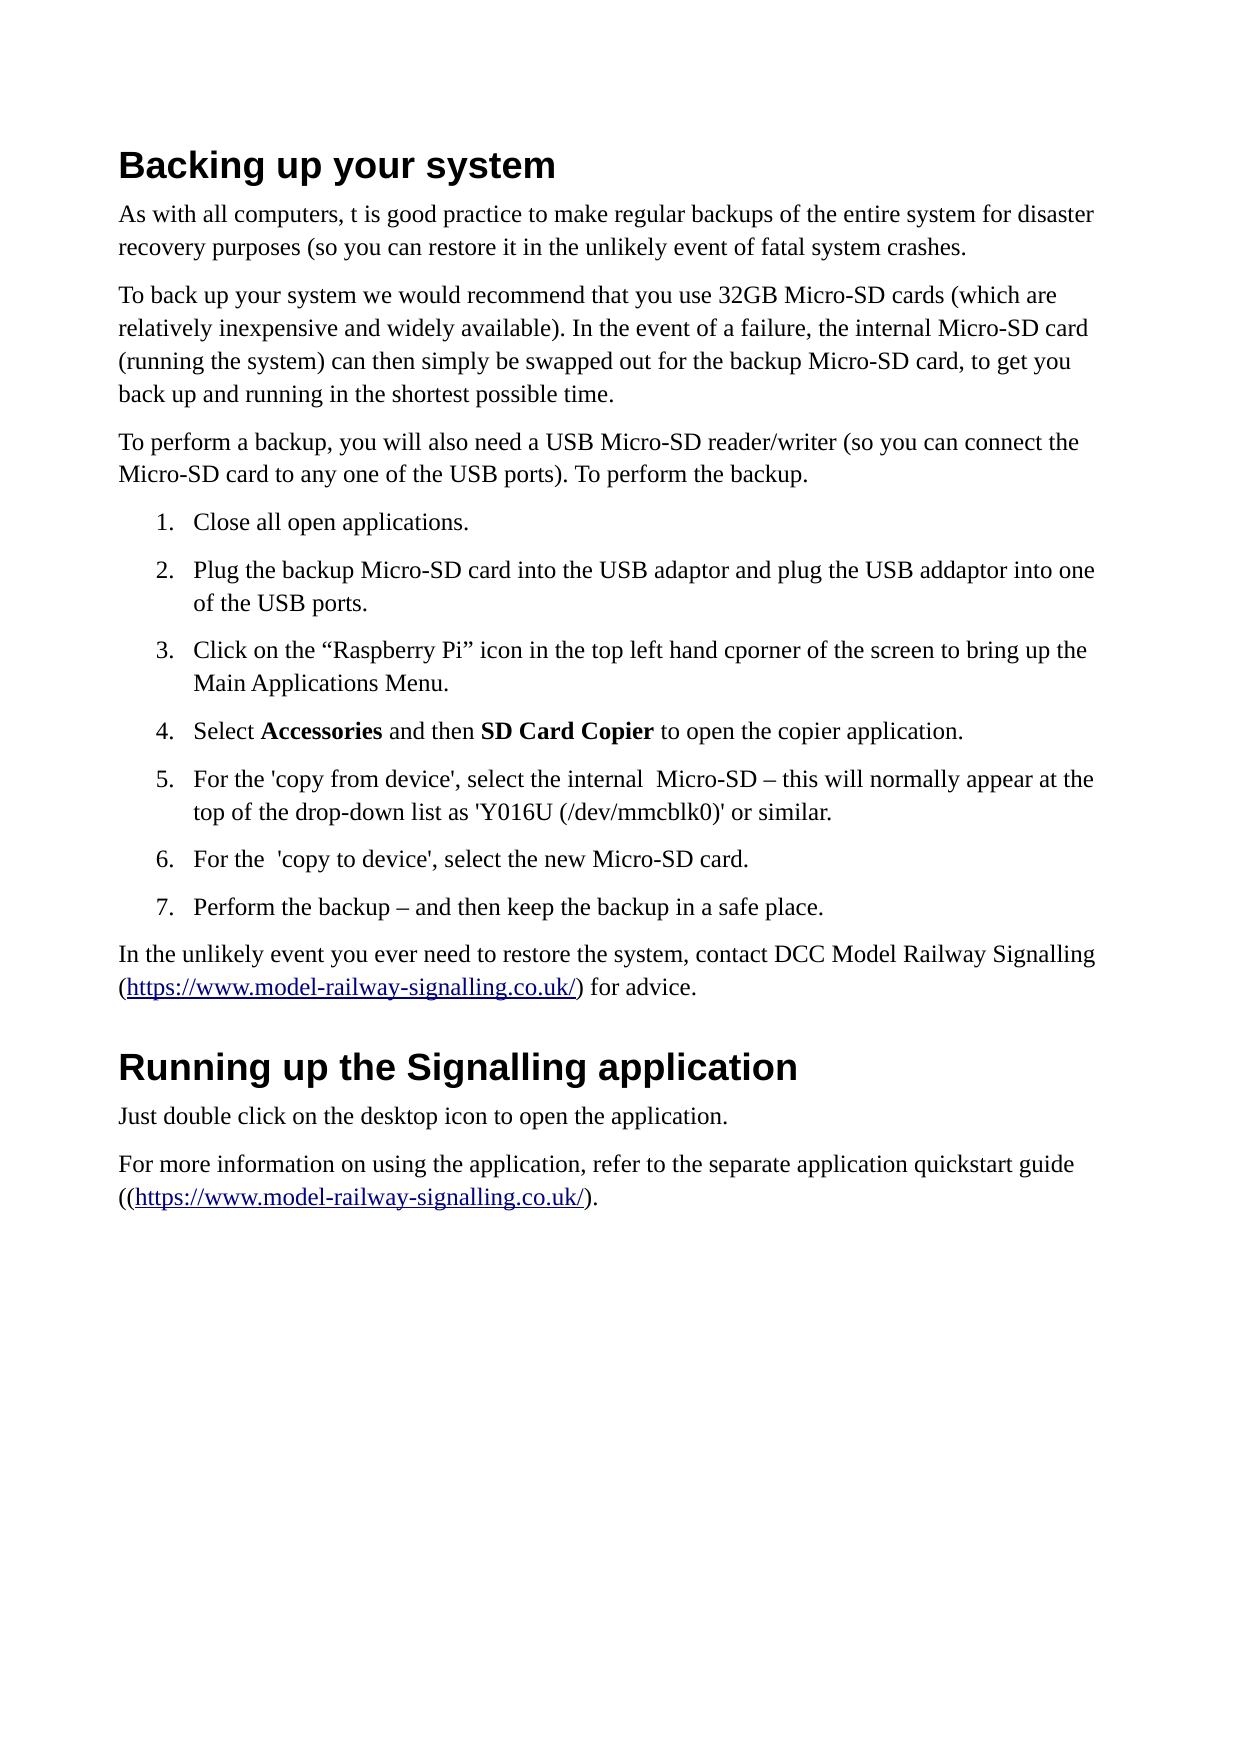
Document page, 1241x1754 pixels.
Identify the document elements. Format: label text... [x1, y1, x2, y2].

list Select Accessories and then SD Card Copier to open the copier application. [156, 716, 1122, 745]
text For more information on using the application, refer to the separate application quickstart guide ((https://www.model-railway-signalling.co.uk/). [118, 1149, 1122, 1211]
text To back up your system we would recommend that you use 32GB Micro-SD cards (which are relatively inexpensive and widely available). In the event of a failure, the internal Micro-SD card (running the system) can then simply be swapped out for the backup Micro-SD card, to get you back up and running in the shortest possible time. [118, 280, 1122, 408]
list For the 'copy from device', select the internal Micro-SD – this will normally appear at the top of the drop-down list as 'Y016U (/dev/mmcblk0)' or similar. [156, 764, 1122, 825]
list Plug the backup Micro-SD card into the USB adaptor and plug the USB addaptor into one of the USB ports. [156, 555, 1122, 617]
list Click on the “Raspberry Pi” icon in the top left hand cporner of the screen to bring up the Main Applications Menu. [156, 635, 1122, 697]
text In the unlikely event you ever need to restore the system, contact DCC Model Railway Signalling (https://www.model-railway-signalling.co.uk/) for advice. [118, 939, 1122, 1001]
list Perform the backup – and then keep the backup in a safe place. [156, 892, 1122, 921]
subtitle Backing up your system [118, 143, 1122, 187]
text Just double click on the desktop icon to open the application. [118, 1101, 1122, 1130]
subtitle Running up the Signalling application [118, 1045, 1122, 1089]
text As with all computers, t is good practice to make regular backups of the entire system for disaster recovery purposes (so you can restore it in the unlikely event of fatal system crashes. [118, 199, 1122, 261]
list Close all open applications. [156, 507, 1122, 536]
text To perform a backup, you will also need a USB Micro-SD reader/writer (so you can connect the Micro-SD card to any one of the USB ports). To perform the backup. [118, 427, 1122, 488]
list For the 'copy to device', select the new Micro-SD card. [156, 844, 1122, 873]
